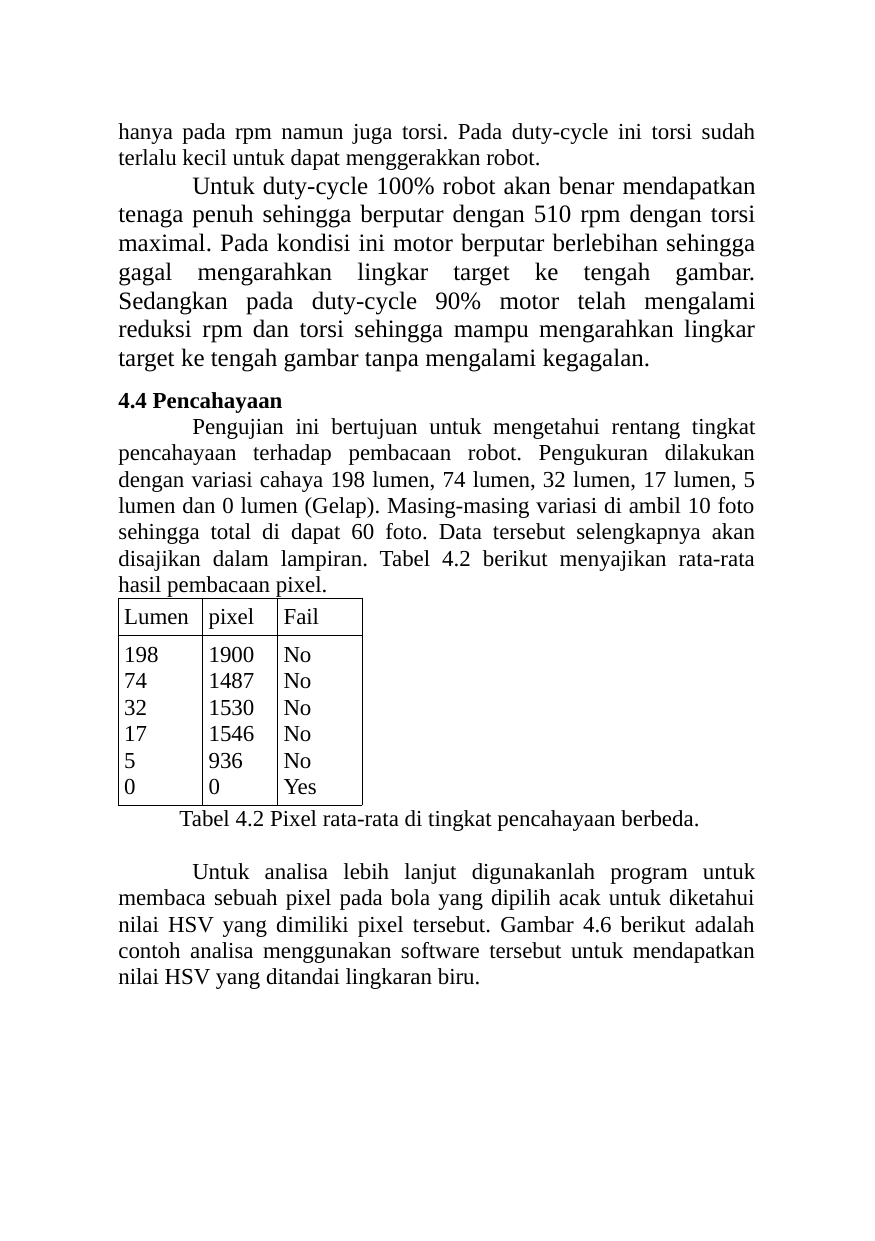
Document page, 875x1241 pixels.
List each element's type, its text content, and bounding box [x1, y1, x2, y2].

table_cell 1900 1487 1530 1546 936 0 [203, 636, 277, 805]
table_header Lumen [119, 599, 202, 635]
table_header pixel [203, 599, 277, 635]
text hanya pada rpm namun juga torsi. Pada duty-cycle ini torsi sudah terlalu kecil untuk dapat menggerakkan robot. [118, 118, 756, 171]
text 4.4 Pencahayaan [118, 387, 756, 413]
table_cell 198 74 32 17 5 0 [119, 636, 202, 805]
table_header Fail [278, 599, 362, 635]
text Tabel 4.2 Pixel rata-rata di tingkat pencahayaan berbeda. [118, 805, 756, 832]
table_cell No No No No No Yes [278, 636, 362, 805]
text Untuk duty-cycle 100% robot akan benar mendapatkan tenaga penuh sehingga berputar dengan 510 rpm dengan torsi maximal. Pada kondisi ini motor berputar berlebihan sehingga gagal mengarahkan lingkar target ke tengah gambar. Sedangkan pada duty-cycle 90% motor telah mengalami reduksi rpm dan torsi sehingga mampu mengarahkan lingkar target ke tengah gambar tanpa mengalami kegagalan. [118, 171, 756, 372]
text Pengujian ini bertujuan untuk mengetahui rentang tingkat pencahayaan terhadap pembacaan robot. Pengukuran dilakukan dengan variasi cahaya 198 lumen, 74 lumen, 32 lumen, 17 lumen, 5 lumen dan 0 lumen (Gelap). Masing-masing variasi di ambil 10 foto sehingga total di dapat 60 foto. Data tersebut selengkapnya akan disajikan dalam lampiran. Tabel 4.2 berikut menyajikan rata-rata hasil pembacaan pixel. [118, 413, 756, 597]
text Untuk analisa lebih lanjut digunakanlah program untuk membaca sebuah pixel pada bola yang dipilih acak untuk diketahui nilai HSV yang dimiliki pixel tersebut. Gambar 4.6 berikut adalah contoh analisa menggunakan software tersebut untuk mendapatkan nilai HSV yang ditandai lingkaran biru. [118, 858, 756, 990]
